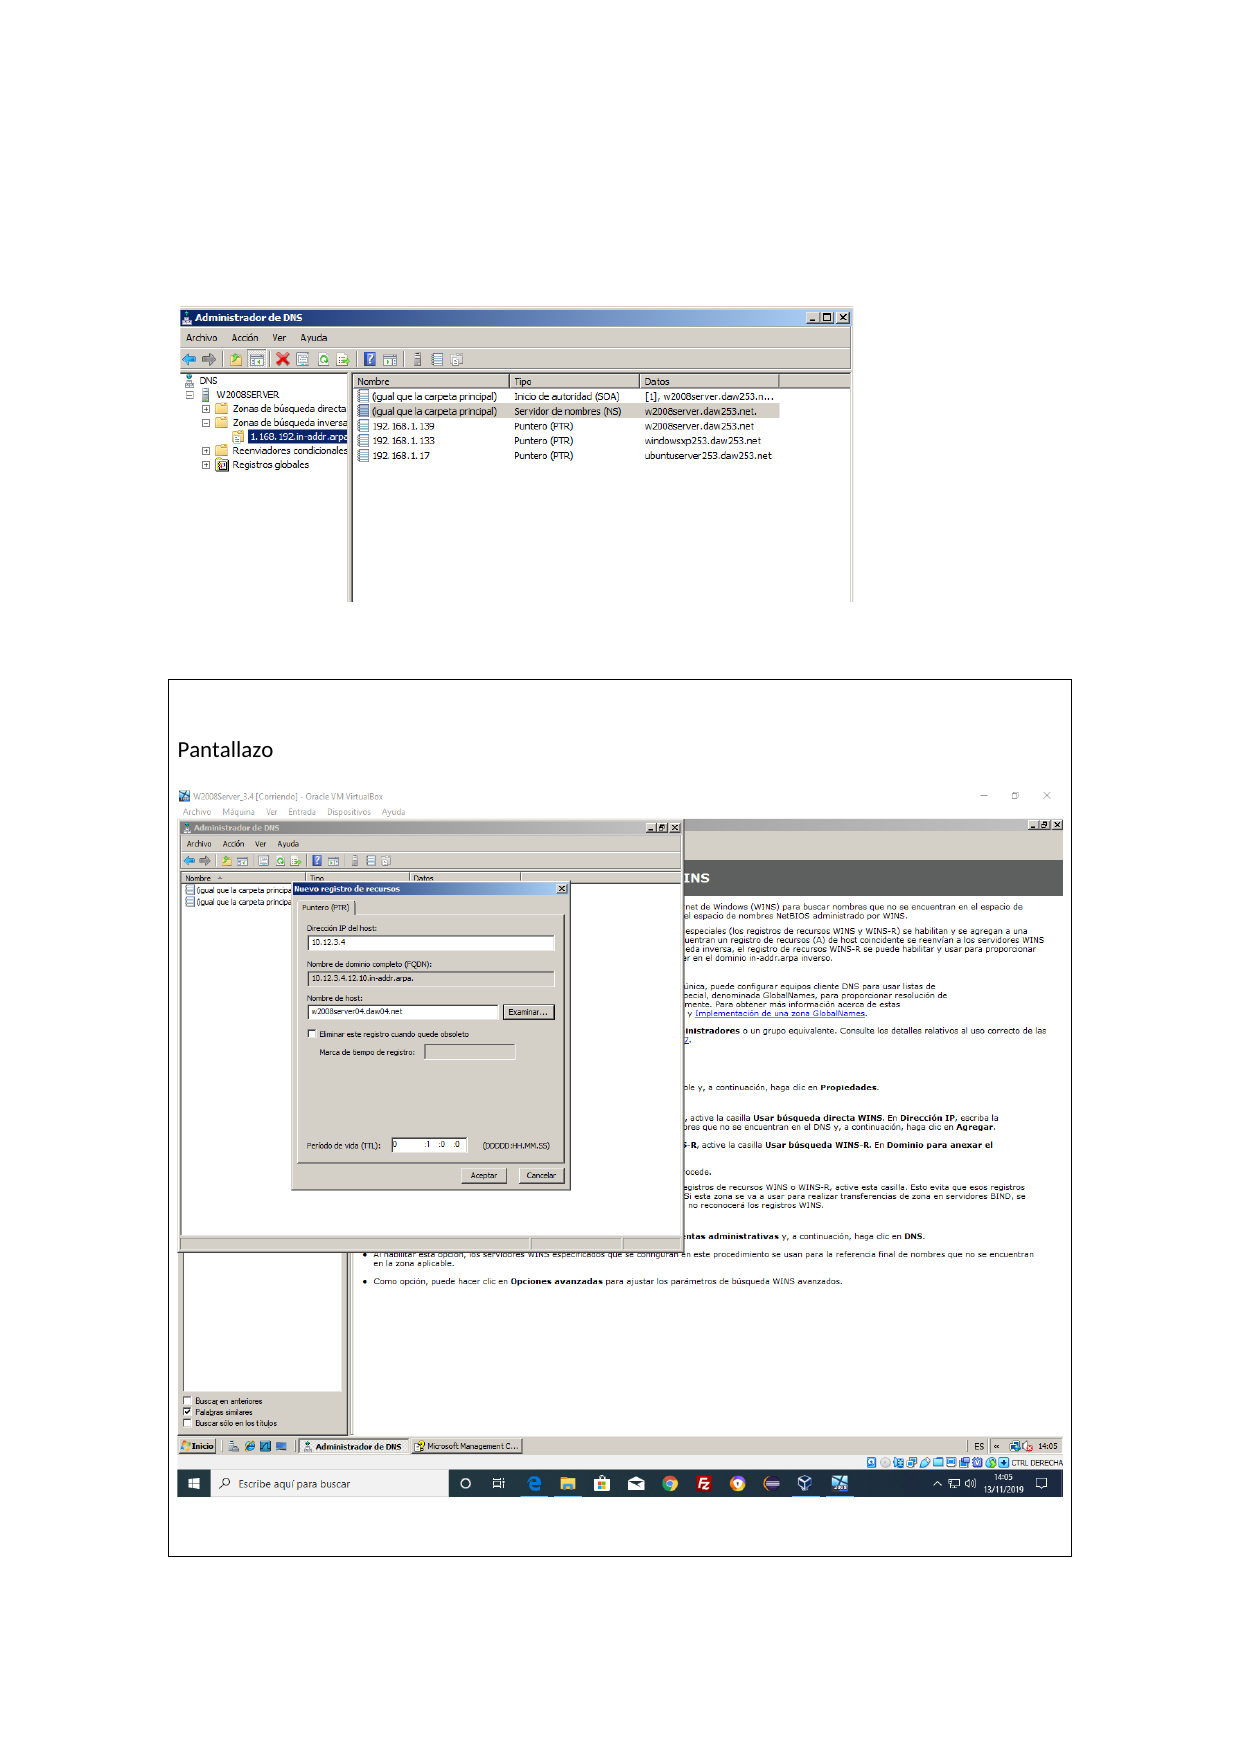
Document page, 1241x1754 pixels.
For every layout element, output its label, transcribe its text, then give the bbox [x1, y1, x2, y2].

picture [180, 306, 854, 602]
picture [177, 788, 1063, 1497]
text Pantallazo [169, 732, 1071, 763]
